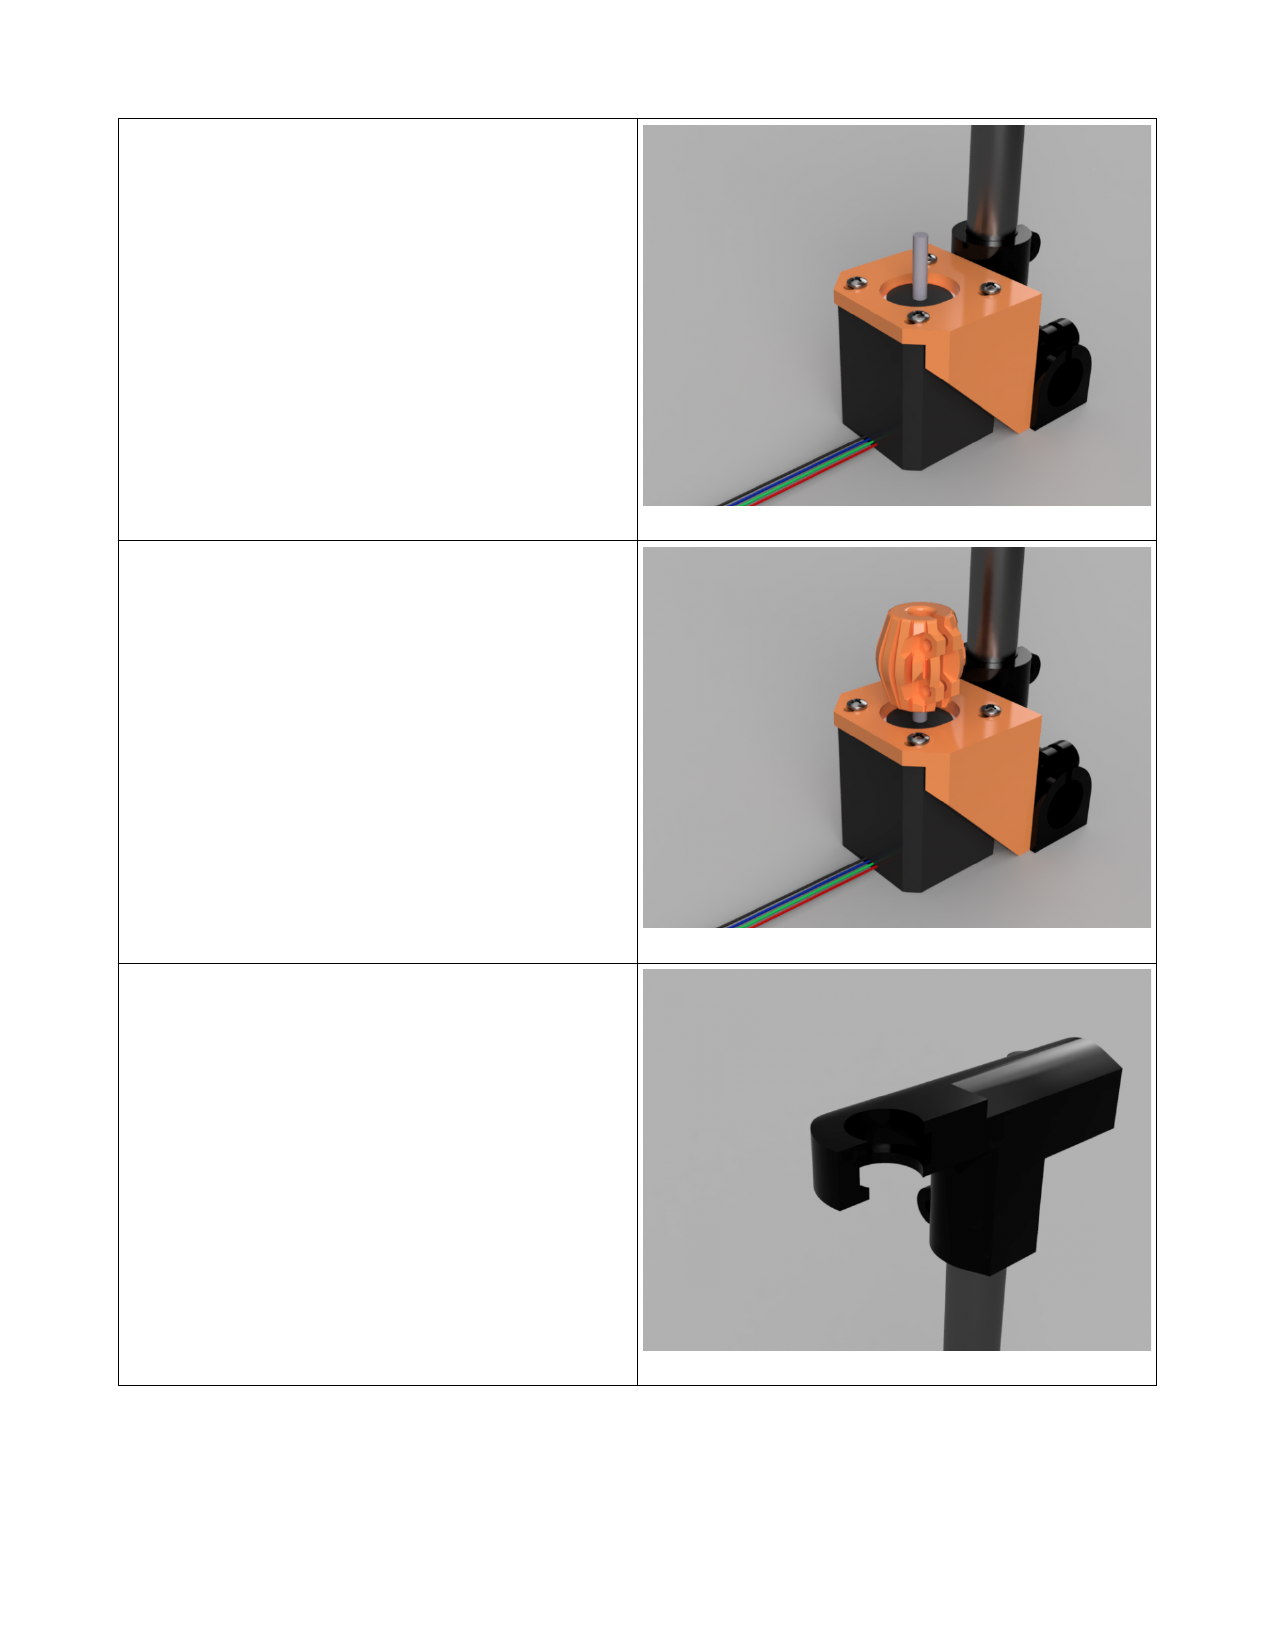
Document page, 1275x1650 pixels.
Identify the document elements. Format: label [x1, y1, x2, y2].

table_cell [119, 119, 637, 540]
table_cell [119, 541, 637, 962]
picture [643, 125, 1152, 506]
table_cell [119, 964, 637, 1385]
table_cell [638, 541, 1156, 962]
table_cell [638, 964, 1156, 1385]
picture [643, 969, 1152, 1351]
picture [643, 547, 1152, 928]
table_cell [638, 119, 1156, 540]
